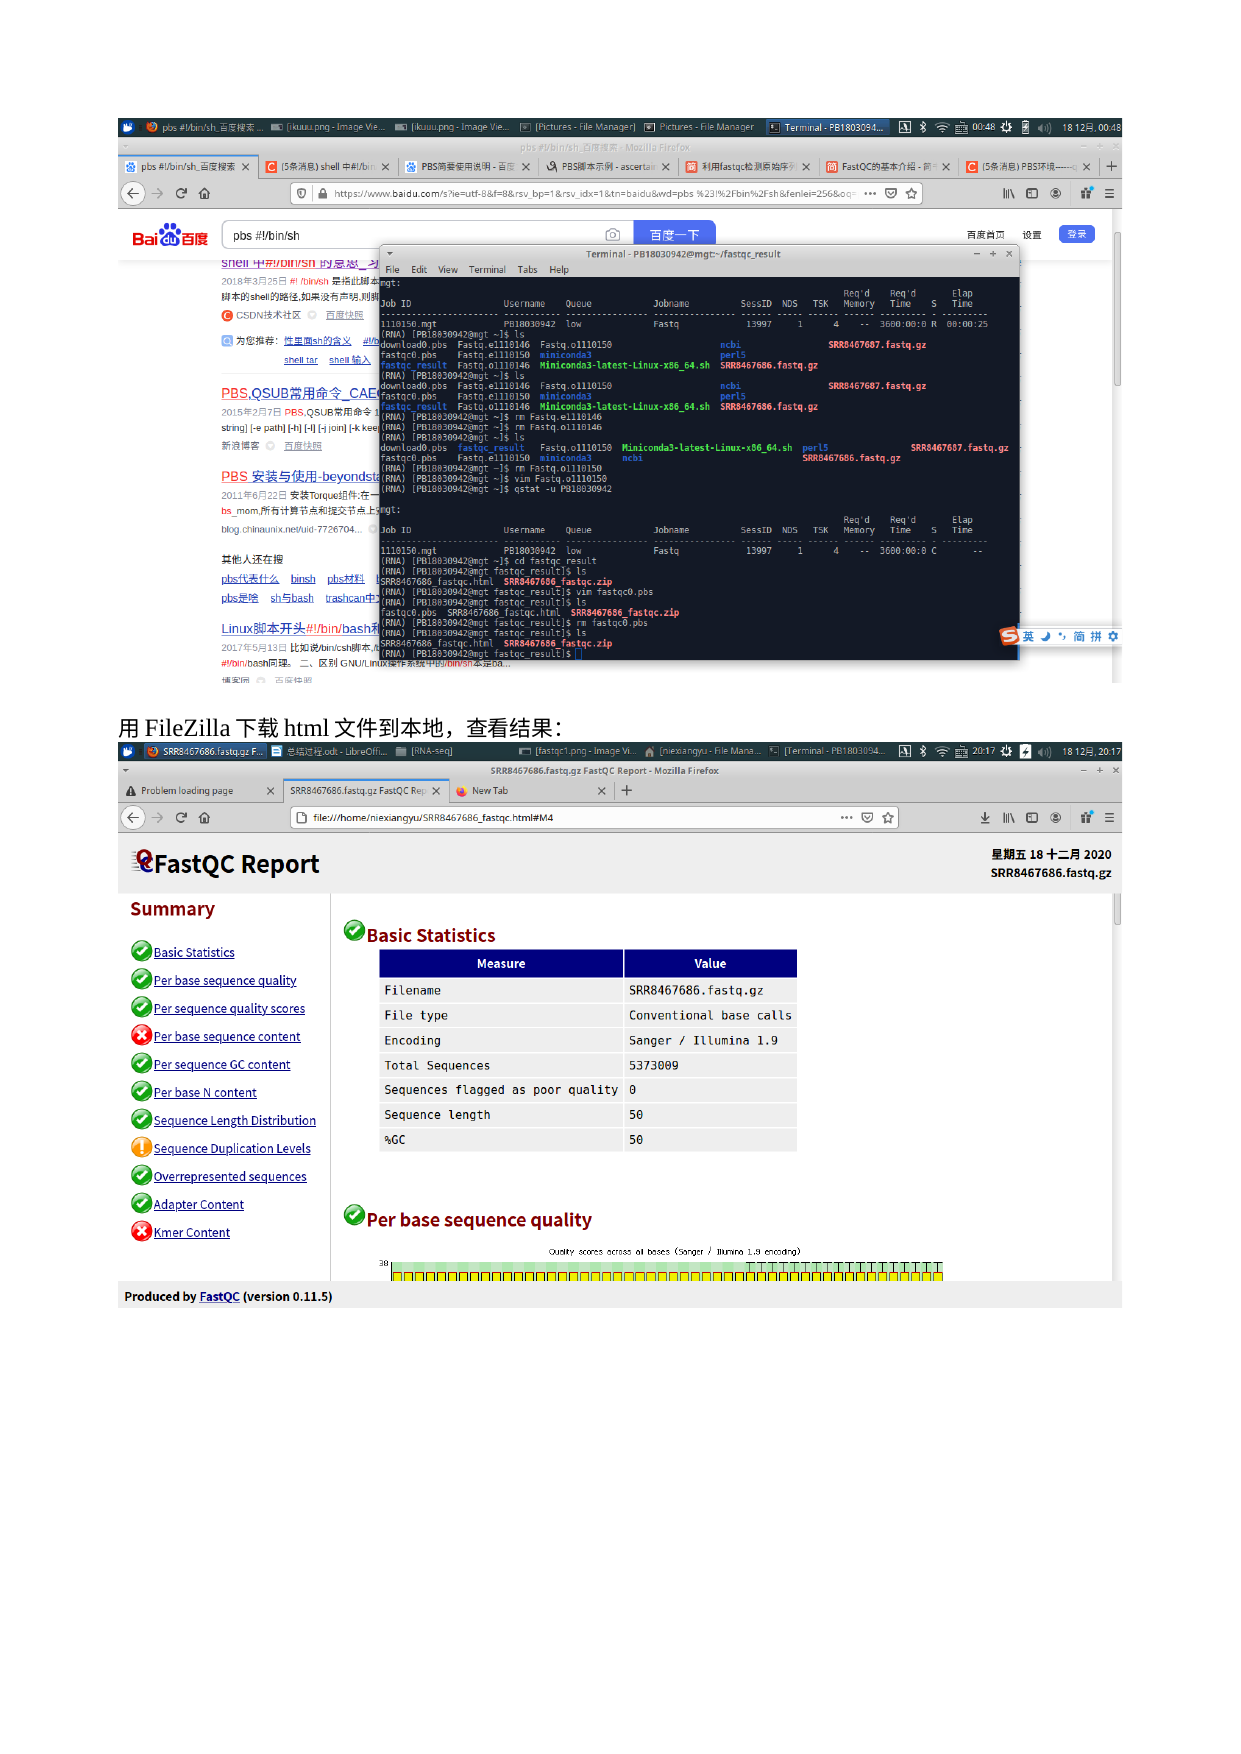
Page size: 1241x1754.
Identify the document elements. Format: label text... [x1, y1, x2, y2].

picture [118, 118, 1123, 683]
text 用FileZilla下载html文件到本地，查看结果： [118, 711, 1122, 742]
picture [118, 742, 1123, 1308]
